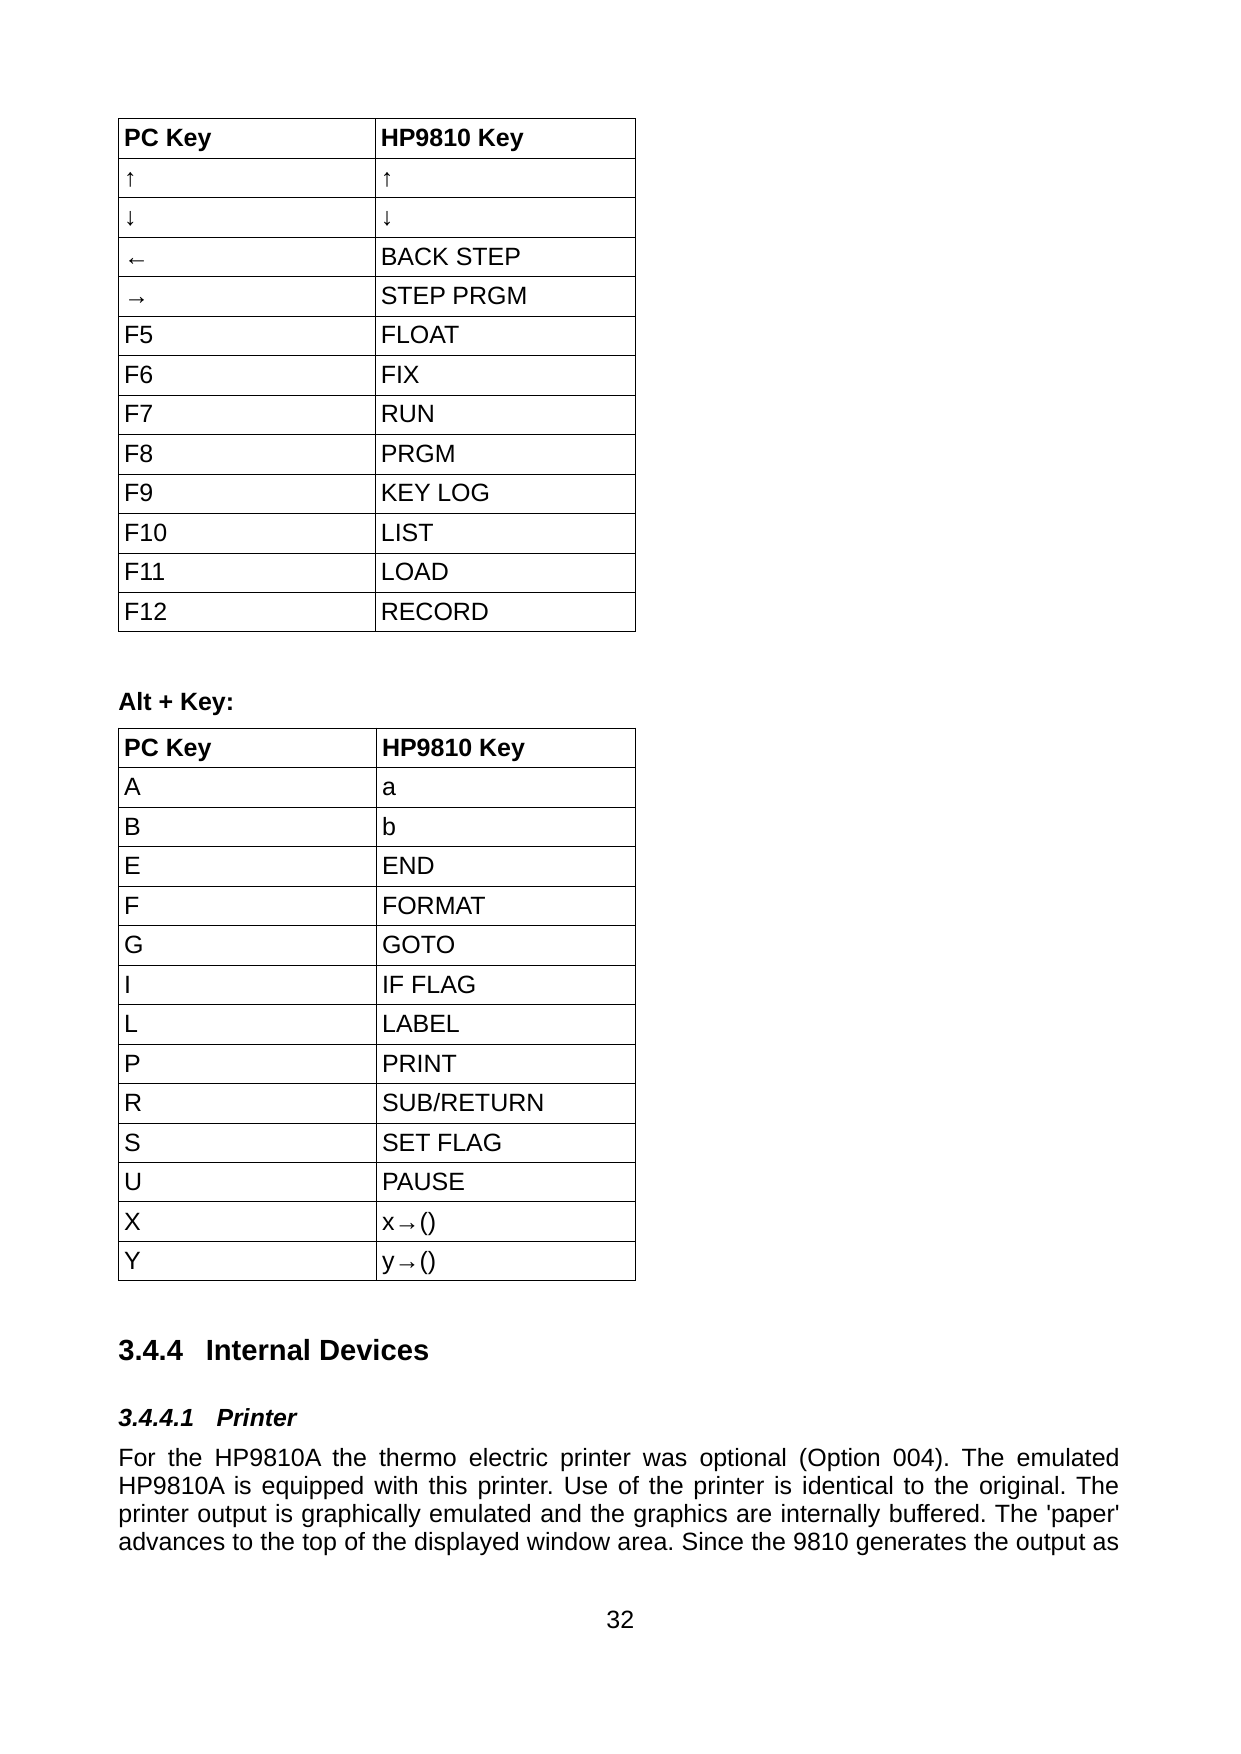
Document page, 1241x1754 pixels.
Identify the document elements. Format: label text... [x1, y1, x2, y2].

table_cell PRGM [376, 435, 635, 473]
table_cell FORMAT [377, 887, 635, 925]
table_header HP9810 Key [377, 729, 635, 767]
table_cell END [377, 847, 635, 886]
table_cell GOTO [377, 926, 635, 964]
table_cell SUB/RETURN [377, 1084, 635, 1122]
table_cell y→() [377, 1242, 635, 1280]
table_header PC Key [119, 729, 376, 767]
table_cell F5 [119, 317, 375, 355]
table_cell a [377, 768, 635, 807]
table_cell ↑ [376, 159, 635, 197]
table_cell I [119, 966, 376, 1004]
subtitle Internal Devices [118, 1333, 1122, 1366]
table_cell F6 [119, 356, 375, 394]
table_cell x→() [377, 1202, 635, 1241]
text For the HP9810A the thermo electric printer was optional (Option 004). The emulated HP9810A is equipped with this printer. Use of the printer is identical to the original. The printer output is graphically emulated and the graphics are internally buffered. The 'paper' advances to the top of the displayed window area. Since the 9810 generates the output as [118, 1444, 1122, 1555]
table_cell P [119, 1045, 376, 1083]
table_cell G [119, 926, 376, 964]
table_cell ↓ [376, 198, 635, 237]
table_cell ↓ [119, 198, 375, 237]
table_header HP9810 Key [376, 119, 635, 158]
subtitle Printer [118, 1403, 1122, 1431]
table_cell PAUSE [377, 1163, 635, 1201]
table_cell B [119, 808, 376, 846]
table_cell BACK STEP [376, 238, 635, 276]
text Alt + Key: [118, 687, 1122, 715]
table_cell X [119, 1202, 376, 1241]
table_cell ← [119, 238, 375, 276]
table_cell FIX [376, 356, 635, 394]
table_cell U [119, 1163, 376, 1201]
table_cell PRINT [377, 1045, 635, 1083]
table_cell FLOAT [376, 317, 635, 355]
table_cell RUN [376, 396, 635, 434]
table_cell STEP PRGM [376, 277, 635, 316]
table_cell RECORD [376, 593, 635, 631]
table_cell A [119, 768, 376, 807]
table_cell LIST [376, 514, 635, 552]
table_cell F11 [119, 554, 375, 592]
table_cell LABEL [377, 1005, 635, 1043]
table_cell IF FLAG [377, 966, 635, 1004]
table_cell F9 [119, 475, 375, 513]
table_cell LOAD [376, 554, 635, 592]
table_cell SET FLAG [377, 1124, 635, 1162]
table_header PC Key [119, 119, 375, 158]
table_cell b [377, 808, 635, 846]
table_cell F10 [119, 514, 375, 552]
table_cell F8 [119, 435, 375, 473]
table_cell KEY LOG [376, 475, 635, 513]
table_cell ↑ [119, 159, 375, 197]
table_cell Y [119, 1242, 376, 1280]
table_cell F12 [119, 593, 375, 631]
table_cell L [119, 1005, 376, 1043]
table_cell → [119, 277, 375, 316]
table_cell F [119, 887, 376, 925]
table_cell S [119, 1124, 376, 1162]
table_cell R [119, 1084, 376, 1122]
table_cell F7 [119, 396, 375, 434]
table_cell E [119, 847, 376, 886]
